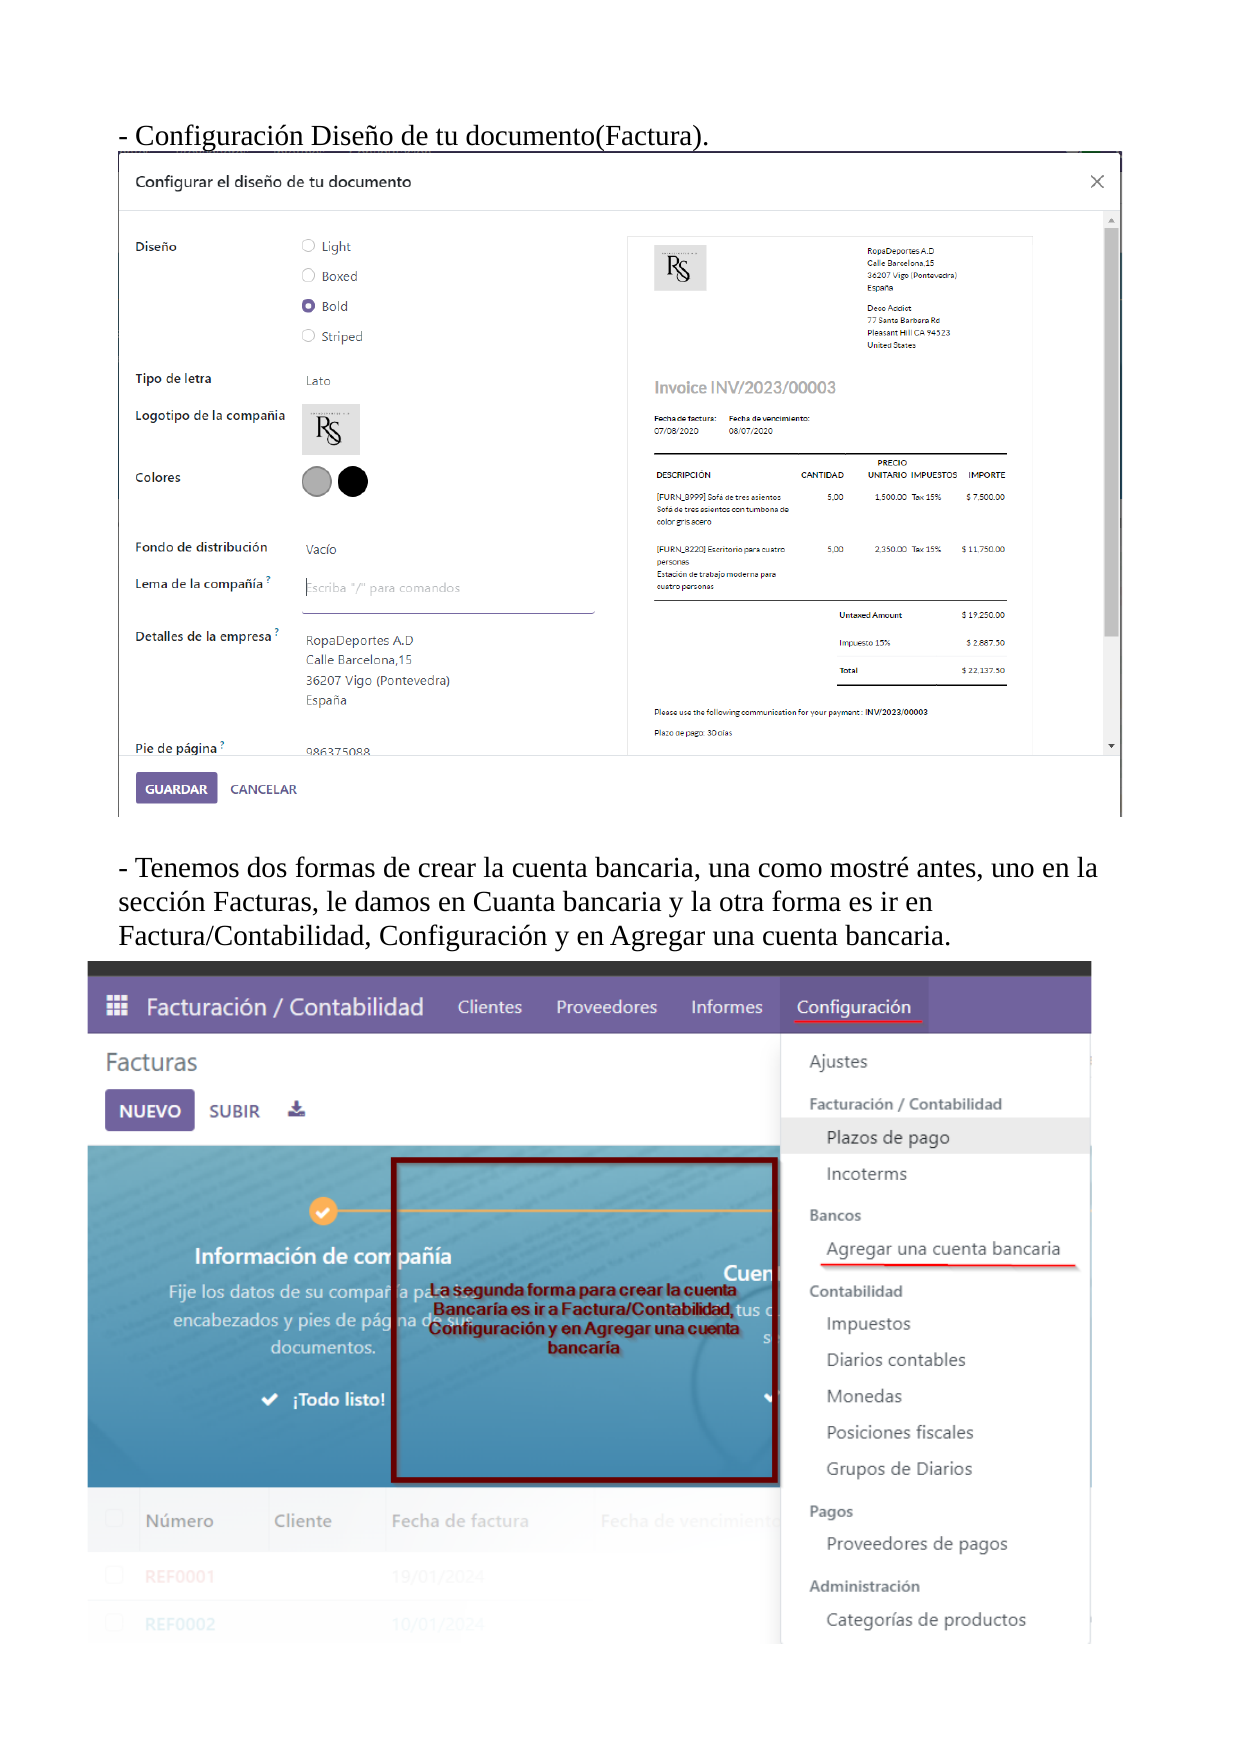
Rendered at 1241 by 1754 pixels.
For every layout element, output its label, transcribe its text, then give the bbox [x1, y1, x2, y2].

picture [87, 961, 1092, 1644]
picture [118, 151, 1123, 817]
text - Tenemos dos formas de crear la cuenta bancaria, una como mostré antes, uno en la sección Facturas, le damos en Cuanta bancaria y la otra forma es ir en Factura/Contabilidad, Configuración y en Agregar una cuenta bancaria. [118, 851, 1122, 951]
text - Configuración Diseño de tu documento(Factura). [118, 118, 1122, 151]
